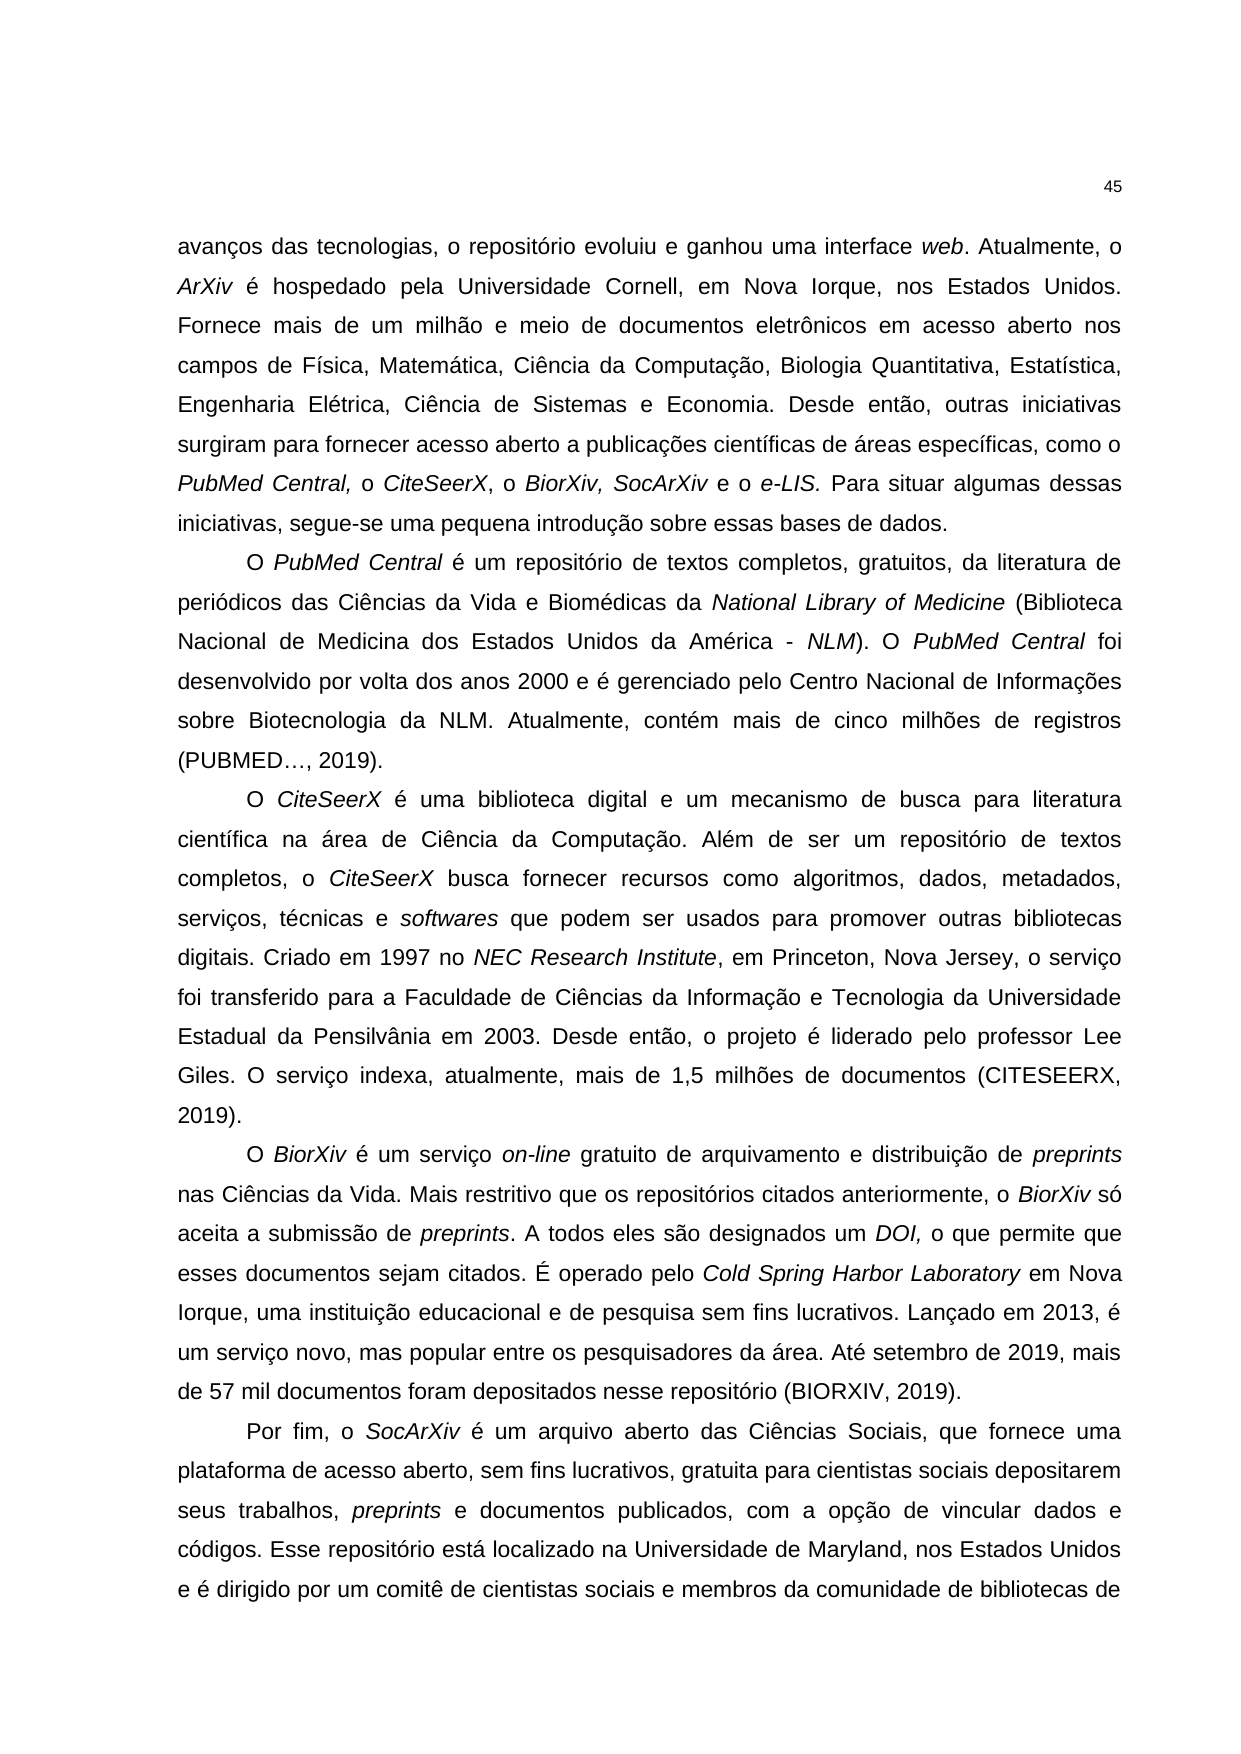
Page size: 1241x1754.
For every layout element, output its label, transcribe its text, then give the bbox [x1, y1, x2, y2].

text O CiteSeerX é uma biblioteca digital e um mecanismo de busca para literatura científica na área de Ciência da Computação. Além de ser um repositório de textos completos, o CiteSeerX busca fornecer recursos como algoritmos, dados, metadados, serviços, técnicas e softwares que podem ser usados para promover outras bibliotecas digitais. Criado em 1997 no NEC Research Institute, em Princeton, Nova Jersey, o serviço foi transferido para a Faculdade de Ciências da Informação e Tecnologia da Universidade Estadual da Pensilvânia em 2003. Desde então, o projeto é liderado pelo professor Lee Giles. O serviço indexa, atualmente, mais de 1,5 milhões de documentos (CITESEERX, 2019). [177, 786, 1122, 1128]
text O PubMed Central é um repositório de textos completos, gratuitos, da literatura de periódicos das Ciências da Vida e Biomédicas da National Library of Medicine (Biblioteca Nacional de Medicina dos Estados Unidos da América - NLM). O PubMed Central foi desenvolvido por volta dos anos 2000 e é gerenciado pelo Centro Nacional de Informações sobre Biotecnologia da NLM. Atualmente, contém mais de cinco milhões de registros (PUBMED…, 2019). [177, 549, 1122, 773]
text O BiorXiv é um serviço on-line gratuito de arquivamento e distribuição de preprints nas Ciências da Vida. Mais restritivo que os repositórios citados anteriormente, o BiorXiv só aceita a submissão de preprints. A todos eles são designados um DOI, o que permite que esses documentos sejam citados. É operado pelo Cold Spring Harbor Laboratory em Nova Iorque, uma instituição educacional e de pesquisa sem fins lucrativos. Lançado em 2013, é um serviço novo, mas popular entre os pesquisadores da área. Até setembro de 2019, mais de 57 mil documentos foram depositados nesse repositório (BIORXIV, 2019). [177, 1141, 1122, 1404]
text avanços das tecnologias, o repositório evoluiu e ganhou uma interface web. Atualmente, o ArXiv é hospedado pela Universidade Cornell, em Nova Iorque, nos Estados Unidos. Fornece mais de um milhão e meio de documentos eletrônicos em acesso aberto nos campos de Física, Matemática, Ciência da Computação, Biologia Quantitativa, Estatística, Engenharia Elétrica, Ciência de Sistemas e Economia. Desde então, outras iniciativas surgiram para fornecer acesso aberto a publicações científicas de áreas específicas, como o PubMed Central, o CiteSeerX, o BiorXiv, SocArXiv e o e-LIS. Para situar algumas dessas iniciativas, segue-se uma pequena introdução sobre essas bases de dados. [177, 233, 1122, 536]
text Por fim, o SocArXiv é um arquivo aberto das Ciências Sociais, que fornece uma plataforma de acesso aberto, sem fins lucrativos, gratuita para cientistas sociais depositarem seus trabalhos, preprints e documentos publicados, com a opção de vincular dados e códigos. Esse repositório está localizado na Universidade de Maryland, nos Estados Unidos e é dirigido por um comitê de cientistas sociais e membros da comunidade de bibliotecas de [177, 1418, 1122, 1602]
